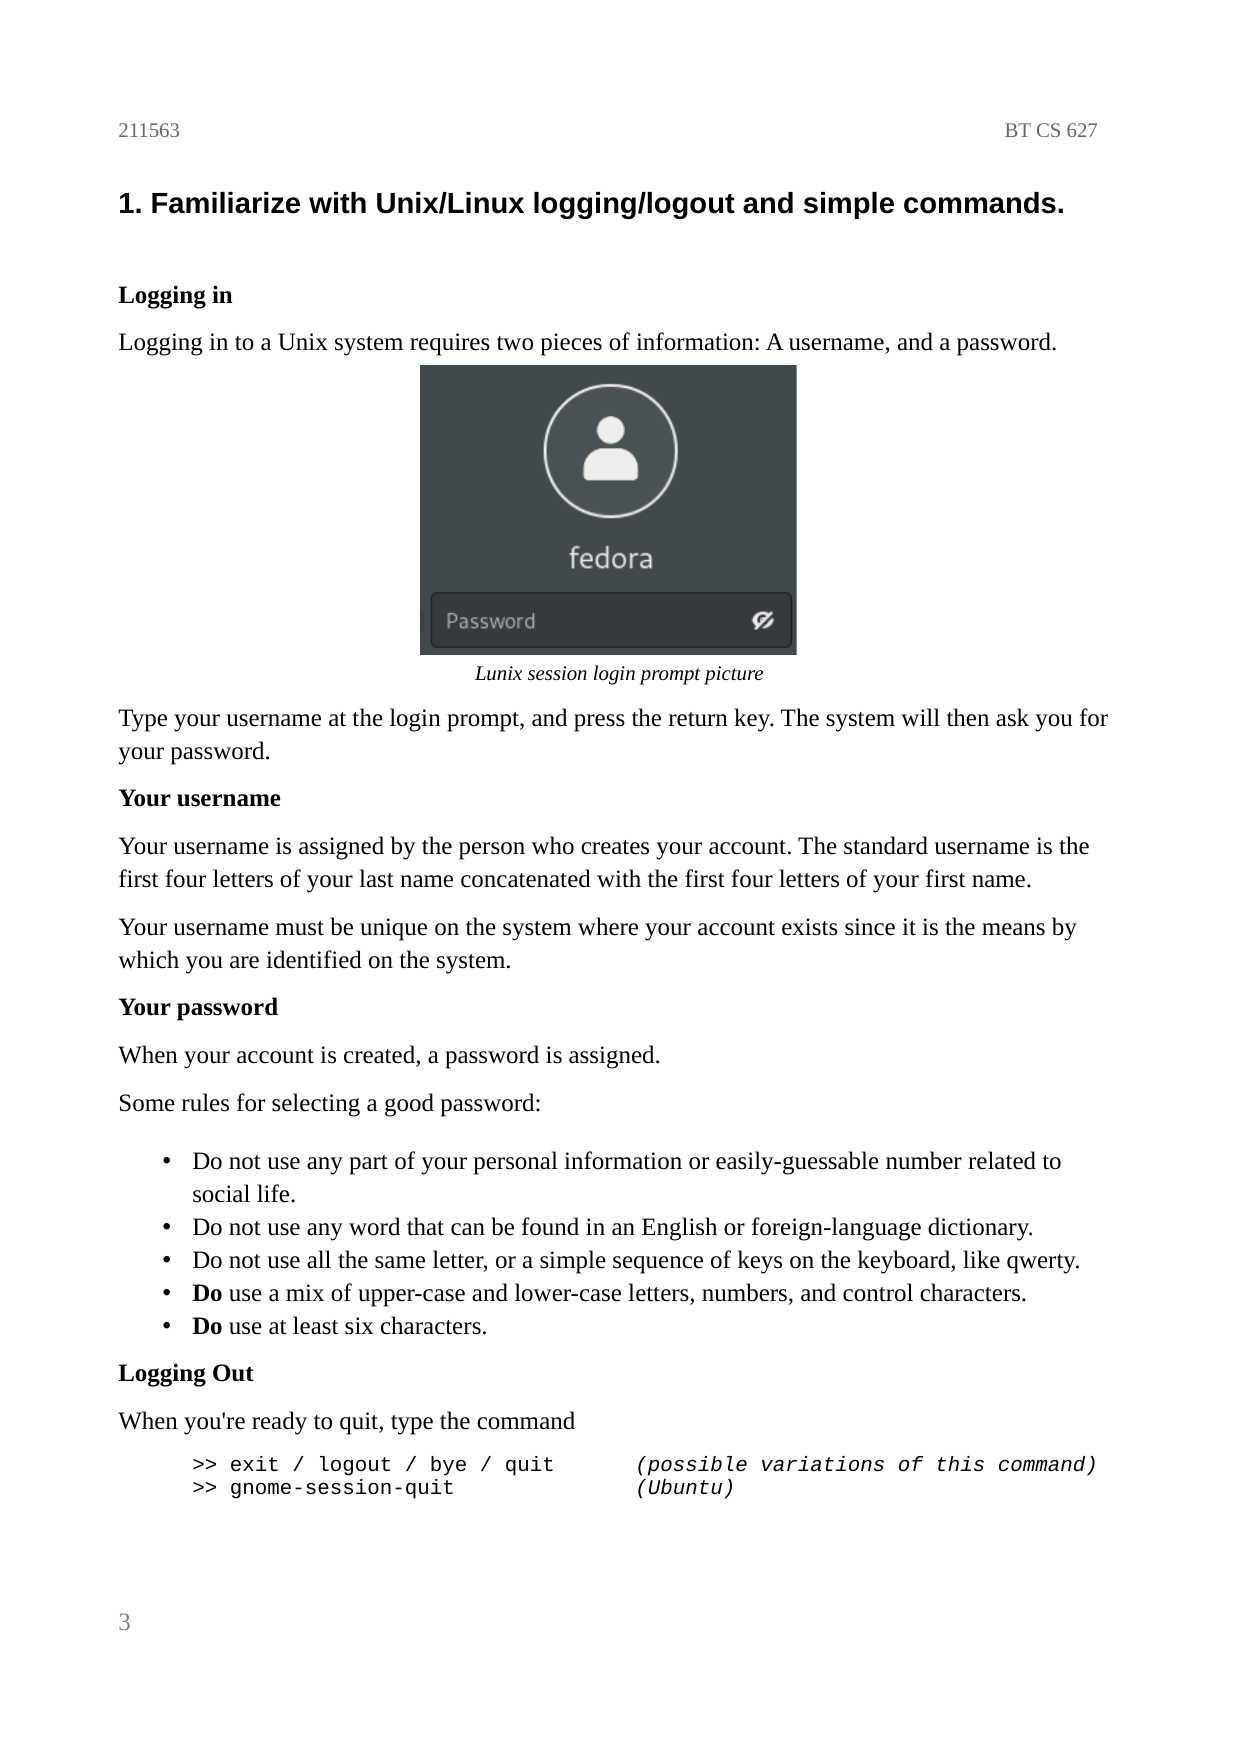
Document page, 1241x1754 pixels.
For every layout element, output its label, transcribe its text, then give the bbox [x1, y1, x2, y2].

text Logging Out [118, 1358, 1122, 1387]
subtitle 1. Familiarize with Unix/Linux logging/logout and simple commands. [118, 186, 1122, 220]
list Do use at least six characters. [162, 1311, 1122, 1340]
picture [420, 365, 797, 655]
text Your username must be unique on the system where your account exists since it is the means by which you are identified on the system. [118, 912, 1122, 973]
text Some rules for selecting a good password: [118, 1088, 1122, 1116]
text When your account is created, a password is assigned. [118, 1040, 1122, 1069]
text Logging in to a Unix system requires two pieces of information: A username, and a password. [118, 327, 1122, 356]
text Logging in [118, 280, 1122, 309]
text Your username [118, 783, 1122, 812]
list Do not use any word that can be found in an English or foreign-language dictionary. [162, 1212, 1122, 1241]
list Do not use any part of your personal information or easily-guessable number related to social life. [162, 1146, 1122, 1208]
text When you're ready to quit, type the command [118, 1406, 1122, 1435]
text Lunix session login prompt picture [118, 661, 1122, 685]
text >> exit / logout / bye / quit (possible variations of this command) [118, 1454, 1122, 1477]
text >> gnome-session-quit (Ubuntu) [118, 1477, 1122, 1501]
list Do not use all the same letter, or a simple sequence of keys on the keyboard, like qwerty. [162, 1245, 1122, 1274]
text Your password [118, 992, 1122, 1021]
text Type your username at the login prompt, and press the return key. The system will then ask you for your password. [118, 703, 1122, 765]
text Your username is assigned by the person who creates your account. The standard username is the first four letters of your last name concatenated with the first four letters of your first name. [118, 831, 1122, 893]
list Do use a mix of upper-case and lower-case letters, numbers, and control characters. [162, 1278, 1122, 1307]
